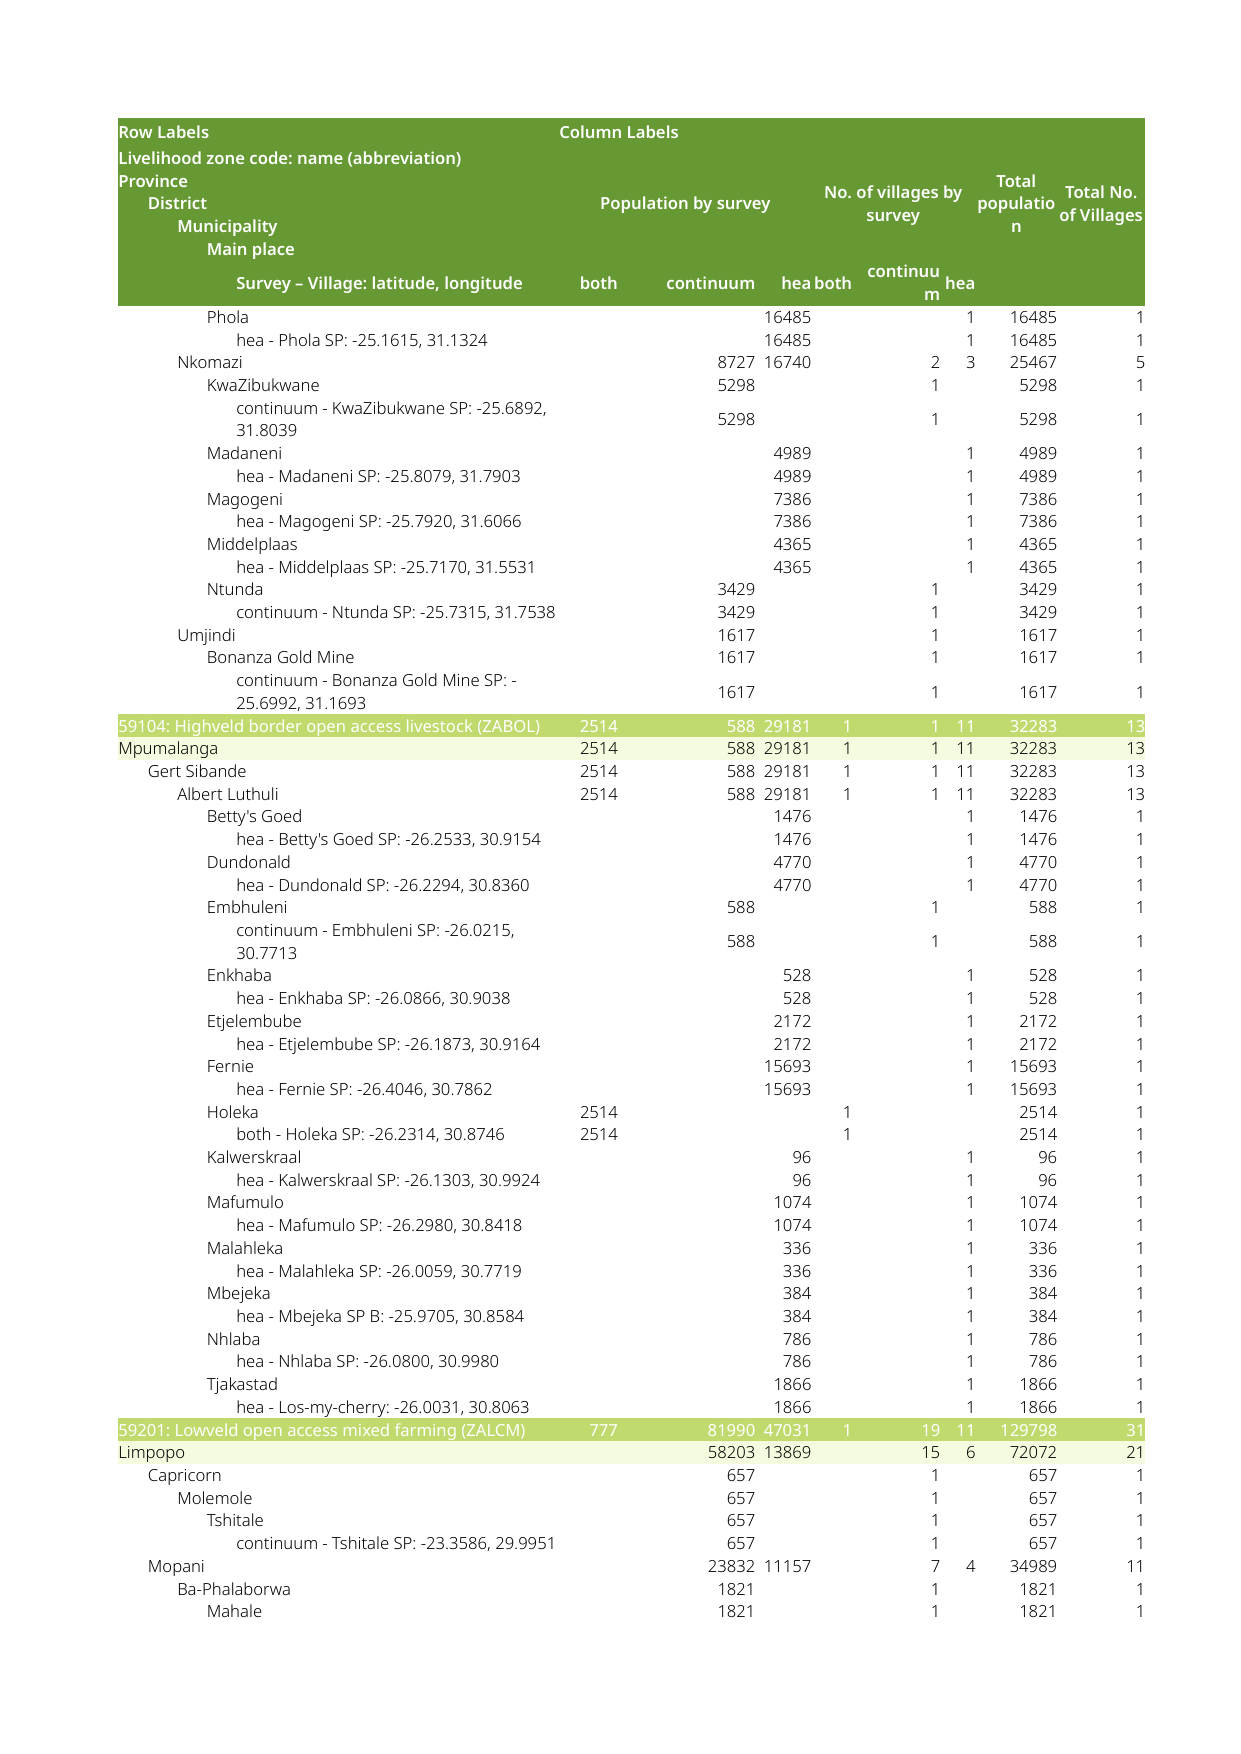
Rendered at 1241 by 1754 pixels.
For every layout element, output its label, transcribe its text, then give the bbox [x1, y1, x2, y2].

table_cell 1 [940, 964, 975, 987]
table_cell 1 [852, 1532, 940, 1554]
table_cell 1 [940, 1305, 975, 1327]
table_cell 4770 [975, 851, 1057, 873]
table_cell [755, 1123, 811, 1146]
table_cell [618, 465, 755, 487]
table_cell 1 [940, 1078, 975, 1100]
table_cell 1 [940, 1282, 975, 1305]
table_cell [852, 851, 940, 873]
table_cell [559, 555, 618, 578]
table_cell [811, 510, 852, 533]
table_cell [852, 1032, 940, 1055]
table_cell 1 [1057, 1600, 1145, 1623]
table_cell hea - Los-my-cherry: -26.0031, 30.8063 [118, 1396, 559, 1418]
table_cell 1 [852, 1464, 940, 1486]
table_cell [811, 1237, 852, 1259]
table_cell [852, 1305, 940, 1327]
table_cell [755, 1486, 811, 1509]
table_cell 1 [1057, 896, 1145, 919]
table_cell [811, 578, 852, 601]
table_cell 1866 [755, 1373, 811, 1396]
table_cell 588 [618, 896, 755, 919]
table_cell hea - Etjelembube SP: -26.1873, 30.9164 [118, 1032, 559, 1055]
table_cell [940, 1486, 975, 1509]
table_cell [755, 374, 811, 396]
table_cell [559, 624, 618, 646]
table_cell [618, 1191, 755, 1214]
table_cell 1 [940, 1396, 975, 1418]
table_cell 2514 [559, 760, 618, 782]
table_cell 384 [755, 1282, 811, 1305]
table_cell [559, 1464, 618, 1486]
table_cell hea - Malahleka SP: -26.0059, 30.7719 [118, 1259, 559, 1282]
table_cell 657 [618, 1486, 755, 1509]
table_cell 1 [852, 760, 940, 782]
table_cell [811, 351, 852, 374]
table_cell hea - Dundonald SP: -26.2294, 30.8360 [118, 873, 559, 896]
table_cell 59104: Highveld border open access livestock (ZABOL) [118, 714, 559, 737]
table_cell 1 [852, 714, 940, 737]
table_cell [852, 873, 940, 896]
table_cell hea - Mafumulo SP: -26.2980, 30.8418 [118, 1214, 559, 1237]
table_cell [618, 555, 755, 578]
table_cell [618, 510, 755, 533]
table_cell [559, 351, 618, 374]
table_cell 1 [1057, 987, 1145, 1009]
table_cell [811, 1305, 852, 1327]
table_cell 1 [1057, 805, 1145, 828]
table_cell 1 [1057, 1577, 1145, 1600]
table_cell [559, 487, 618, 510]
table_cell 2514 [559, 783, 618, 805]
table_cell 1476 [975, 805, 1057, 828]
table_cell 1 [1057, 919, 1145, 964]
table_cell Tshitale [118, 1509, 559, 1532]
table_cell [559, 1350, 618, 1373]
table_cell 1 [940, 1350, 975, 1373]
table_cell [852, 1146, 940, 1168]
table_cell [940, 396, 975, 442]
table_cell [811, 1350, 852, 1373]
table_cell 1 [811, 737, 852, 760]
table_cell 1 [1057, 306, 1145, 328]
table_cell Bonanza Gold Mine [118, 646, 559, 669]
table_cell 5 [1057, 351, 1145, 374]
table_cell 4365 [975, 555, 1057, 578]
table_cell 16485 [755, 306, 811, 328]
table_cell 15693 [755, 1055, 811, 1078]
table_cell 1 [852, 396, 940, 442]
table_cell [559, 1305, 618, 1327]
table_cell [811, 828, 852, 851]
table_cell 1 [940, 442, 975, 464]
table_cell [811, 1214, 852, 1237]
table_cell [852, 1191, 940, 1214]
table_cell 3429 [975, 601, 1057, 623]
table_cell 16740 [755, 351, 811, 374]
table_cell 657 [618, 1464, 755, 1486]
table_cell Total population [975, 147, 1057, 260]
table_cell 1 [940, 1373, 975, 1396]
table_cell [755, 396, 811, 442]
table_cell 528 [975, 964, 1057, 987]
table_cell [940, 646, 975, 669]
table_cell [559, 510, 618, 533]
table_cell [559, 1214, 618, 1237]
table_cell [559, 1259, 618, 1282]
table_cell [940, 669, 975, 714]
table_cell [811, 555, 852, 578]
table_cell [559, 328, 618, 351]
table_cell 81990 [618, 1418, 755, 1441]
table_cell 29181 [755, 737, 811, 760]
table_cell Ntunda [118, 578, 559, 601]
table_cell 588 [618, 760, 755, 782]
table_cell 1074 [755, 1191, 811, 1214]
table_cell Nhlaba [118, 1328, 559, 1350]
table_cell [559, 1509, 618, 1532]
table_cell continuum - KwaZibukwane SP: -25.6892, 31.8039 [118, 396, 559, 442]
table_cell [940, 1577, 975, 1600]
table_cell Population by survey [559, 147, 811, 260]
table_cell 6 [940, 1441, 975, 1464]
table_cell 1 [1057, 1055, 1145, 1078]
table_cell 96 [975, 1169, 1057, 1191]
table_cell 786 [755, 1350, 811, 1373]
table_cell Mbejeka [118, 1282, 559, 1305]
table_cell 7386 [975, 510, 1057, 533]
table_cell [811, 487, 852, 510]
table_cell 7 [852, 1555, 940, 1577]
table_cell [811, 646, 852, 669]
table_cell 1 [852, 919, 940, 964]
table_cell 29181 [755, 760, 811, 782]
table_cell 1 [852, 1577, 940, 1600]
table_cell 1 [1057, 1123, 1145, 1146]
table_cell [811, 987, 852, 1009]
table_cell [755, 578, 811, 601]
table_cell 336 [755, 1259, 811, 1282]
table_cell 3429 [975, 578, 1057, 601]
table_cell [811, 805, 852, 828]
table_cell Tjakastad [118, 1373, 559, 1396]
table_cell [618, 964, 755, 987]
table_cell 11 [940, 714, 975, 737]
table_cell [559, 1169, 618, 1191]
table_cell 11157 [755, 1555, 811, 1577]
table_cell [852, 1214, 940, 1237]
table_cell Survey – Village: latitude, longitude [118, 260, 559, 306]
table_cell 1 [811, 760, 852, 782]
table_cell 1866 [975, 1373, 1057, 1396]
table_cell 1 [940, 1032, 975, 1055]
table_cell 2172 [975, 1010, 1057, 1032]
table_cell 5298 [975, 374, 1057, 396]
table_cell 1 [1057, 624, 1145, 646]
table_cell [852, 306, 940, 328]
table_cell 1 [940, 851, 975, 873]
table_cell [559, 1328, 618, 1350]
table_cell 588 [975, 919, 1057, 964]
table_cell [559, 1532, 618, 1554]
table_cell Phola [118, 306, 559, 328]
table_cell 1 [940, 805, 975, 828]
table_cell 2514 [559, 1123, 618, 1146]
table_cell 336 [975, 1259, 1057, 1282]
table_cell 1821 [618, 1577, 755, 1600]
table_cell [559, 669, 618, 714]
table_cell [618, 1123, 755, 1146]
table_cell 1 [852, 1509, 940, 1532]
table_cell 29181 [755, 783, 811, 805]
table_cell [559, 873, 618, 896]
table_cell [755, 896, 811, 919]
table_cell [811, 1032, 852, 1055]
table_cell 1 [1057, 669, 1145, 714]
table_cell KwaZibukwane [118, 374, 559, 396]
table_cell 336 [755, 1237, 811, 1259]
table_cell 657 [975, 1486, 1057, 1509]
table_cell 1617 [618, 646, 755, 669]
table_cell hea - Enkhaba SP: -26.0866, 30.9038 [118, 987, 559, 1009]
table_cell 34989 [975, 1555, 1057, 1577]
table_cell 1 [1057, 1237, 1145, 1259]
table_cell 5298 [618, 374, 755, 396]
table_cell [940, 919, 975, 964]
table_cell 1866 [975, 1396, 1057, 1418]
table_cell hea - Nhlaba SP: -26.0800, 30.9980 [118, 1350, 559, 1373]
table_cell 1 [852, 646, 940, 669]
table_cell 1 [811, 1418, 852, 1441]
table_cell 657 [975, 1464, 1057, 1486]
table_cell 528 [975, 987, 1057, 1009]
table_cell 384 [975, 1282, 1057, 1305]
table_cell 16485 [755, 328, 811, 351]
table_cell 96 [975, 1146, 1057, 1168]
table_cell [559, 578, 618, 601]
table_cell [618, 828, 755, 851]
table_cell 2172 [755, 1032, 811, 1055]
table_cell 1 [1057, 328, 1145, 351]
table_cell [940, 1123, 975, 1146]
table_cell 1 [1057, 1396, 1145, 1418]
table_cell 588 [618, 714, 755, 737]
table_cell 1 [1057, 646, 1145, 669]
table_cell 1 [940, 828, 975, 851]
table_cell [618, 1055, 755, 1078]
table_cell [811, 442, 852, 464]
table_cell 1 [1057, 1259, 1145, 1282]
table_cell 32283 [975, 737, 1057, 760]
table_cell continuum - Ntunda SP: -25.7315, 31.7538 [118, 601, 559, 623]
table_cell [559, 1577, 618, 1600]
table_cell [852, 1328, 940, 1350]
table_cell 1617 [975, 624, 1057, 646]
table_cell Enkhaba [118, 964, 559, 987]
table_cell [811, 1328, 852, 1350]
table_cell 13869 [755, 1441, 811, 1464]
table_cell 1 [1057, 851, 1145, 873]
table_cell Mafumulo [118, 1191, 559, 1214]
table_cell 1 [852, 896, 940, 919]
table_cell 1 [852, 669, 940, 714]
table_cell [755, 669, 811, 714]
table_cell 1074 [755, 1214, 811, 1237]
table_cell [755, 919, 811, 964]
table_header Row Labels [118, 118, 559, 147]
table_cell [940, 1464, 975, 1486]
table_cell 32283 [975, 760, 1057, 782]
table_cell [811, 1600, 852, 1623]
table_cell [559, 396, 618, 442]
table_cell [618, 873, 755, 896]
table_cell Betty's Goed [118, 805, 559, 828]
table_cell 2514 [559, 714, 618, 737]
table_cell [618, 1078, 755, 1100]
table_cell 1 [940, 510, 975, 533]
table_cell 3 [940, 351, 975, 374]
table_cell 1 [1057, 964, 1145, 987]
table_cell 1 [940, 1169, 975, 1191]
table_cell 1617 [618, 669, 755, 714]
table_cell [618, 851, 755, 873]
table_cell [852, 987, 940, 1009]
table_cell [618, 1396, 755, 1418]
table_cell [559, 1282, 618, 1305]
table_cell [940, 1509, 975, 1532]
table_cell [755, 1509, 811, 1532]
table_cell 2514 [975, 1123, 1057, 1146]
table_cell 786 [755, 1328, 811, 1350]
table_cell 1821 [618, 1600, 755, 1623]
table_cell 1 [940, 555, 975, 578]
table_cell both [811, 260, 852, 306]
table_cell [811, 1577, 852, 1600]
table_cell 59201: Lowveld open access mixed farming (ZALCM) [118, 1418, 559, 1441]
table_cell 1 [940, 987, 975, 1009]
table_cell [755, 601, 811, 623]
table_cell [755, 1577, 811, 1600]
table_cell 2172 [755, 1010, 811, 1032]
table_cell [559, 601, 618, 623]
table_cell [940, 624, 975, 646]
table_cell [811, 919, 852, 964]
table_cell [811, 1555, 852, 1577]
table_cell 786 [975, 1350, 1057, 1373]
table_cell 1476 [755, 828, 811, 851]
table_cell [755, 1532, 811, 1554]
table_cell [852, 1396, 940, 1418]
table_cell continuum [618, 260, 755, 306]
table_cell 657 [618, 1532, 755, 1554]
table_cell [618, 987, 755, 1009]
table_cell 384 [975, 1305, 1057, 1327]
table_cell continuum - Embhuleni SP: -26.0215, 30.7713 [118, 919, 559, 964]
table_cell [559, 1191, 618, 1214]
table_cell [811, 1078, 852, 1100]
table_cell 32283 [975, 714, 1057, 737]
table_cell [852, 805, 940, 828]
table_cell Etjelembube [118, 1010, 559, 1032]
table_cell [618, 1373, 755, 1396]
table_cell [618, 306, 755, 328]
table_cell 11 [940, 760, 975, 782]
table_cell 1 [1057, 465, 1145, 487]
table_cell 11 [1057, 1555, 1145, 1577]
table_cell Gert Sibande [118, 760, 559, 782]
table_cell [811, 873, 852, 896]
table_cell 1 [1057, 1328, 1145, 1350]
table_cell [618, 1305, 755, 1327]
table_cell [811, 1055, 852, 1078]
table_cell [852, 1350, 940, 1373]
table_cell 16485 [975, 306, 1057, 328]
table_cell 1 [1057, 1486, 1145, 1509]
table_cell 1617 [618, 624, 755, 646]
table_cell 7386 [755, 487, 811, 510]
table_cell 588 [618, 783, 755, 805]
table_cell [559, 1146, 618, 1168]
table_cell 1 [1057, 1350, 1145, 1373]
table_cell [559, 374, 618, 396]
table_cell 47031 [755, 1418, 811, 1441]
table_cell Madaneni [118, 442, 559, 464]
table_cell [755, 1100, 811, 1123]
table_cell 7386 [755, 510, 811, 533]
table_cell 3429 [618, 601, 755, 623]
table_cell 1821 [975, 1600, 1057, 1623]
table_cell [811, 374, 852, 396]
table_cell [852, 1055, 940, 1078]
table_cell [852, 1237, 940, 1259]
table_cell 4989 [975, 442, 1057, 464]
table_cell [811, 1169, 852, 1191]
table_cell Holeka [118, 1100, 559, 1123]
table_cell 1 [940, 1259, 975, 1282]
table_cell Embhuleni [118, 896, 559, 919]
table_cell [940, 1600, 975, 1623]
table_cell hea - Madaneni SP: -25.8079, 31.7903 [118, 465, 559, 487]
table_cell Total No. of Villages [1057, 147, 1145, 260]
table_cell [559, 465, 618, 487]
table_cell 1 [940, 1237, 975, 1259]
table_cell 1 [940, 533, 975, 555]
table_cell 4989 [755, 442, 811, 464]
table_cell 1 [1057, 1100, 1145, 1123]
table_cell 1 [811, 1100, 852, 1123]
table_cell 588 [618, 919, 755, 964]
table_cell [618, 1010, 755, 1032]
table_cell 5298 [975, 396, 1057, 442]
table_cell 4770 [755, 873, 811, 896]
table_cell 1 [1057, 1509, 1145, 1532]
table_cell [559, 1010, 618, 1032]
table_cell [559, 1237, 618, 1259]
table_cell 96 [755, 1169, 811, 1191]
table_cell 1 [852, 1486, 940, 1509]
table_cell 2172 [975, 1032, 1057, 1055]
table_cell [618, 805, 755, 828]
table_cell 1 [852, 783, 940, 805]
table_cell [811, 396, 852, 442]
table_cell [811, 896, 852, 919]
table_cell 1476 [755, 805, 811, 828]
table_cell [811, 1146, 852, 1168]
table_cell 657 [975, 1509, 1057, 1532]
table_cell [618, 1214, 755, 1237]
table_cell [559, 1078, 618, 1100]
table_cell 96 [755, 1146, 811, 1168]
table_cell hea - Mbejeka SP B: -25.9705, 30.8584 [118, 1305, 559, 1327]
table_cell 1 [1057, 601, 1145, 623]
table_cell 1 [1057, 1305, 1145, 1327]
table_cell 3429 [618, 578, 755, 601]
table_cell 1 [852, 374, 940, 396]
table_cell [811, 1486, 852, 1509]
table_cell 1 [1057, 533, 1145, 555]
table_cell hea [940, 260, 975, 306]
table_cell 2514 [559, 1100, 618, 1123]
table_cell [811, 1396, 852, 1418]
table_cell 129798 [975, 1418, 1057, 1441]
table_cell 11 [940, 1418, 975, 1441]
table_cell [559, 1600, 618, 1623]
table_cell 777 [559, 1418, 618, 1441]
table_cell 4365 [755, 533, 811, 555]
table_cell [811, 1010, 852, 1032]
table_cell 1 [1057, 1282, 1145, 1305]
table_cell hea - Middelplaas SP: -25.7170, 31.5531 [118, 555, 559, 578]
table_cell 58203 [618, 1441, 755, 1464]
table_cell 72072 [975, 1441, 1057, 1464]
table_cell 1 [940, 1214, 975, 1237]
table_cell [940, 578, 975, 601]
table_cell [852, 510, 940, 533]
table_cell [852, 1169, 940, 1191]
table_cell [559, 1555, 618, 1577]
table_cell [811, 1509, 852, 1532]
table_cell Magogeni [118, 487, 559, 510]
table_cell [811, 1532, 852, 1554]
table_cell [755, 1600, 811, 1623]
table_cell [618, 1237, 755, 1259]
table_cell [559, 1032, 618, 1055]
table_cell [852, 442, 940, 464]
table_cell [559, 442, 618, 464]
table_cell 4 [940, 1555, 975, 1577]
table_cell 15 [852, 1441, 940, 1464]
table_cell [852, 964, 940, 987]
table_cell hea - Fernie SP: -26.4046, 30.7862 [118, 1078, 559, 1100]
table_cell 2 [852, 351, 940, 374]
table_cell 2514 [975, 1100, 1057, 1123]
table_cell Dundonald [118, 851, 559, 873]
table_cell [559, 805, 618, 828]
table_cell [940, 1532, 975, 1554]
table_cell [852, 1078, 940, 1100]
table_cell [852, 1373, 940, 1396]
table_cell [852, 1010, 940, 1032]
table_cell [618, 1169, 755, 1191]
table_cell 13 [1057, 783, 1145, 805]
table_cell Fernie [118, 1055, 559, 1078]
table_header [975, 118, 1057, 147]
table_cell 1 [1057, 1010, 1145, 1032]
table_cell 15693 [755, 1078, 811, 1100]
table_cell 4989 [755, 465, 811, 487]
table_cell 1 [1057, 1169, 1145, 1191]
table_cell 15693 [975, 1078, 1057, 1100]
table_header Column Labels [559, 118, 975, 147]
table_cell 4365 [975, 533, 1057, 555]
table_cell 13 [1057, 737, 1145, 760]
table_cell 1 [940, 1146, 975, 1168]
table_cell [618, 1328, 755, 1350]
table_cell [852, 487, 940, 510]
table_cell [811, 851, 852, 873]
table_cell 1 [1057, 442, 1145, 464]
table_cell 1 [811, 1123, 852, 1146]
table_cell hea - Phola SP: -25.1615, 31.1324 [118, 328, 559, 351]
table_cell 657 [618, 1509, 755, 1532]
table_cell [811, 465, 852, 487]
table_cell 13 [1057, 714, 1145, 737]
table_cell [852, 328, 940, 351]
table_cell [811, 1464, 852, 1486]
table_cell 1 [1057, 1532, 1145, 1554]
table_cell [811, 669, 852, 714]
table_cell 1 [1057, 1464, 1145, 1486]
table_cell [852, 1100, 940, 1123]
table_cell [852, 828, 940, 851]
table_cell 1074 [975, 1214, 1057, 1237]
table_cell 1 [940, 487, 975, 510]
table_cell 1 [940, 306, 975, 328]
table_cell 1 [1057, 1373, 1145, 1396]
table_cell 1 [1057, 828, 1145, 851]
table_cell [811, 1441, 852, 1464]
table_cell 336 [975, 1237, 1057, 1259]
table_cell 1 [940, 1055, 975, 1078]
table_cell 15693 [975, 1055, 1057, 1078]
table_cell [559, 646, 618, 669]
table_cell [755, 646, 811, 669]
table_cell Mopani [118, 1555, 559, 1577]
table_header [1057, 118, 1145, 147]
table_cell 32283 [975, 783, 1057, 805]
table_cell both - Holeka SP: -26.2314, 30.8746 [118, 1123, 559, 1146]
table_cell 1 [1057, 374, 1145, 396]
table_cell 1 [852, 737, 940, 760]
table_cell 1 [1057, 510, 1145, 533]
table_cell [811, 306, 852, 328]
table_cell [559, 828, 618, 851]
table_cell 1 [852, 578, 940, 601]
table_cell 528 [755, 987, 811, 1009]
table_cell 19 [852, 1418, 940, 1441]
table_cell Limpopo [118, 1441, 559, 1464]
table_cell [559, 1373, 618, 1396]
table_cell [559, 964, 618, 987]
table_cell hea - Kalwerskraal SP: -26.1303, 30.9924 [118, 1169, 559, 1191]
table_cell 1 [1057, 487, 1145, 510]
table_cell [811, 328, 852, 351]
table_cell 16485 [975, 328, 1057, 351]
table_cell [618, 1282, 755, 1305]
table_cell 2514 [559, 737, 618, 760]
table_cell 1617 [975, 669, 1057, 714]
table_cell [618, 487, 755, 510]
table_cell Albert Luthuli [118, 783, 559, 805]
table_cell 1 [940, 873, 975, 896]
table_cell [618, 1032, 755, 1055]
table_cell Capricorn [118, 1464, 559, 1486]
table_cell 1 [1057, 1191, 1145, 1214]
table_cell Nkomazi [118, 351, 559, 374]
table_cell 1 [940, 465, 975, 487]
table_cell 1 [1057, 396, 1145, 442]
table_cell 1 [852, 1600, 940, 1623]
table_cell [559, 919, 618, 964]
table_cell [940, 601, 975, 623]
table_cell 1 [1057, 1214, 1145, 1237]
table_cell both [559, 260, 618, 306]
table_cell 1 [1057, 1146, 1145, 1168]
table_cell 1617 [975, 646, 1057, 669]
table_cell [811, 1282, 852, 1305]
table_cell [559, 306, 618, 328]
table_cell 11 [940, 737, 975, 760]
table_cell 1476 [975, 828, 1057, 851]
table_cell Kalwerskraal [118, 1146, 559, 1168]
table_cell 588 [618, 737, 755, 760]
table_cell 4989 [975, 465, 1057, 487]
table_cell [811, 1259, 852, 1282]
table_cell [852, 555, 940, 578]
table_cell 1 [940, 1010, 975, 1032]
table_cell 4770 [755, 851, 811, 873]
table_cell 786 [975, 1328, 1057, 1350]
table_cell Mahale [118, 1600, 559, 1623]
table_cell 4770 [975, 873, 1057, 896]
table_cell [811, 533, 852, 555]
table_cell 528 [755, 964, 811, 987]
table_cell [811, 624, 852, 646]
table_cell 1074 [975, 1191, 1057, 1214]
table_cell [559, 533, 618, 555]
table_cell 25467 [975, 351, 1057, 374]
table_cell [559, 896, 618, 919]
table_cell [559, 1486, 618, 1509]
table_cell 11 [940, 783, 975, 805]
table_cell [618, 328, 755, 351]
table_cell [940, 1100, 975, 1123]
table_cell [559, 851, 618, 873]
table_cell [811, 1191, 852, 1214]
table_cell 5298 [618, 396, 755, 442]
table_cell hea - Magogeni SP: -25.7920, 31.6066 [118, 510, 559, 533]
table_cell [852, 1123, 940, 1146]
table_cell Ba-Phalaborwa [118, 1577, 559, 1600]
table_cell Malahleka [118, 1237, 559, 1259]
table_cell 23832 [618, 1555, 755, 1577]
table_cell 1 [811, 714, 852, 737]
table_cell [811, 601, 852, 623]
table_cell 13 [1057, 760, 1145, 782]
table_cell 1 [940, 1328, 975, 1350]
table_cell [811, 964, 852, 987]
table_cell [618, 1146, 755, 1168]
table_cell 657 [975, 1532, 1057, 1554]
table_cell [852, 1259, 940, 1282]
table_cell 1 [1057, 1078, 1145, 1100]
table_cell 1 [811, 783, 852, 805]
table_cell [618, 533, 755, 555]
table_cell [852, 1282, 940, 1305]
table_cell [618, 1100, 755, 1123]
table_cell 588 [975, 896, 1057, 919]
table_cell [755, 624, 811, 646]
table_cell 1 [1057, 1032, 1145, 1055]
table_cell [811, 1373, 852, 1396]
table_cell [975, 260, 1057, 306]
table_cell 384 [755, 1305, 811, 1327]
table_cell 7386 [975, 487, 1057, 510]
table_cell Molemole [118, 1486, 559, 1509]
table_cell [755, 1464, 811, 1486]
table_cell No. of villages by survey [811, 147, 975, 260]
table_cell 8727 [618, 351, 755, 374]
table_cell 1 [852, 601, 940, 623]
table_cell [1057, 260, 1145, 306]
table_cell 29181 [755, 714, 811, 737]
table_cell Livelihood zone code: name (abbreviation) Province District Municipality Main place [118, 147, 559, 260]
table_cell [618, 1259, 755, 1282]
table_cell hea - Betty's Goed SP: -26.2533, 30.9154 [118, 828, 559, 851]
table_cell 31 [1057, 1418, 1145, 1441]
table_cell continuum [852, 260, 940, 306]
table_cell Mpumalanga [118, 737, 559, 760]
table_cell continuum - Bonanza Gold Mine SP: -25.6992, 31.1693 [118, 669, 559, 714]
table_cell 1 [1057, 873, 1145, 896]
table_cell [559, 1055, 618, 1078]
table_cell [559, 1396, 618, 1418]
table_cell hea [755, 260, 811, 306]
table_cell 1 [940, 328, 975, 351]
table_cell Umjindi [118, 624, 559, 646]
table_cell [559, 987, 618, 1009]
table_cell continuum - Tshitale SP: -23.3586, 29.9951 [118, 1532, 559, 1554]
table_cell [618, 1350, 755, 1373]
table_cell 1 [1057, 555, 1145, 578]
table_cell 1821 [975, 1577, 1057, 1600]
table_cell 1 [940, 1191, 975, 1214]
table_cell 21 [1057, 1441, 1145, 1464]
table_cell [852, 465, 940, 487]
table_cell 4365 [755, 555, 811, 578]
table_cell [940, 896, 975, 919]
table_cell 1866 [755, 1396, 811, 1418]
table_cell Middelplaas [118, 533, 559, 555]
table_cell 1 [1057, 578, 1145, 601]
table_cell [852, 533, 940, 555]
table_cell [618, 442, 755, 464]
table_cell [559, 1441, 618, 1464]
table_cell 1 [852, 624, 940, 646]
table_cell [940, 374, 975, 396]
